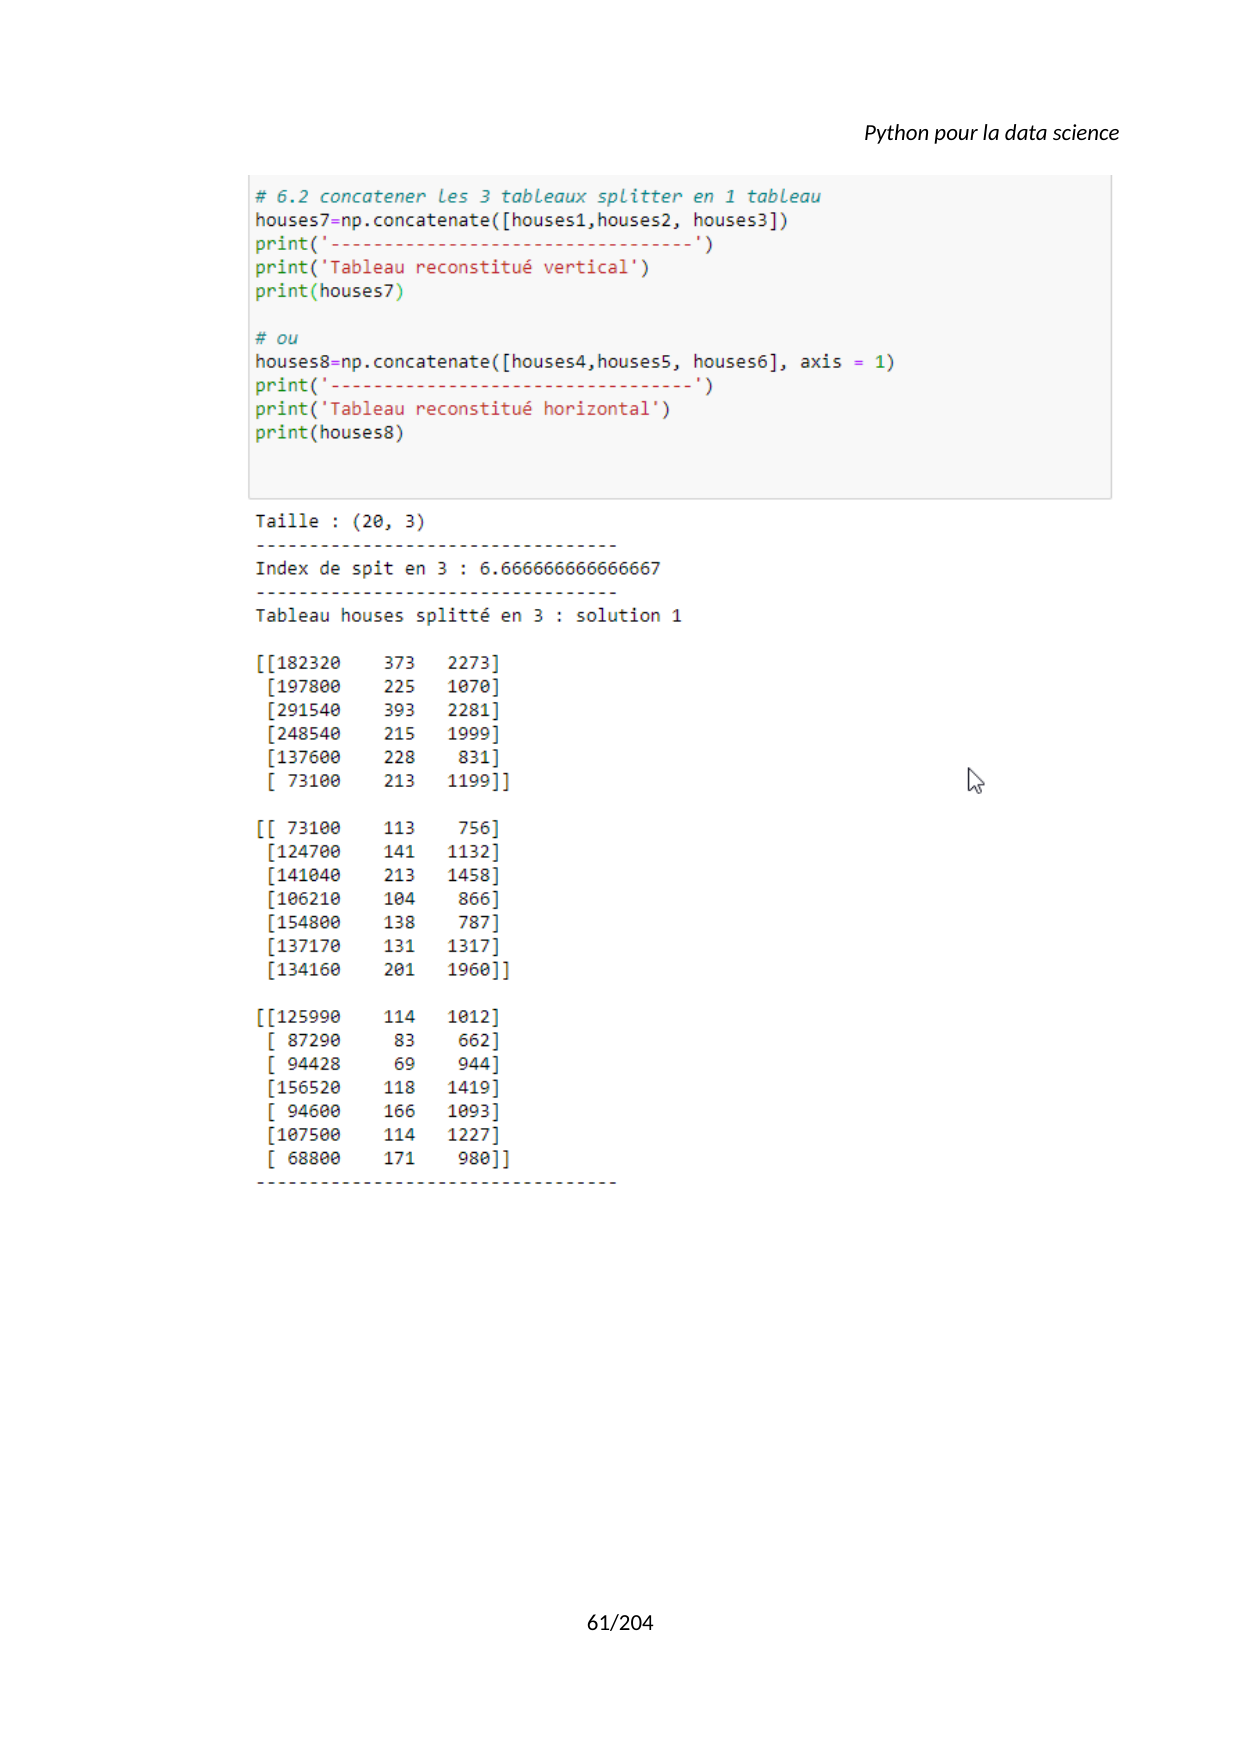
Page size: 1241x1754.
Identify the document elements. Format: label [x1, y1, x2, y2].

picture [118, 175, 1122, 1195]
